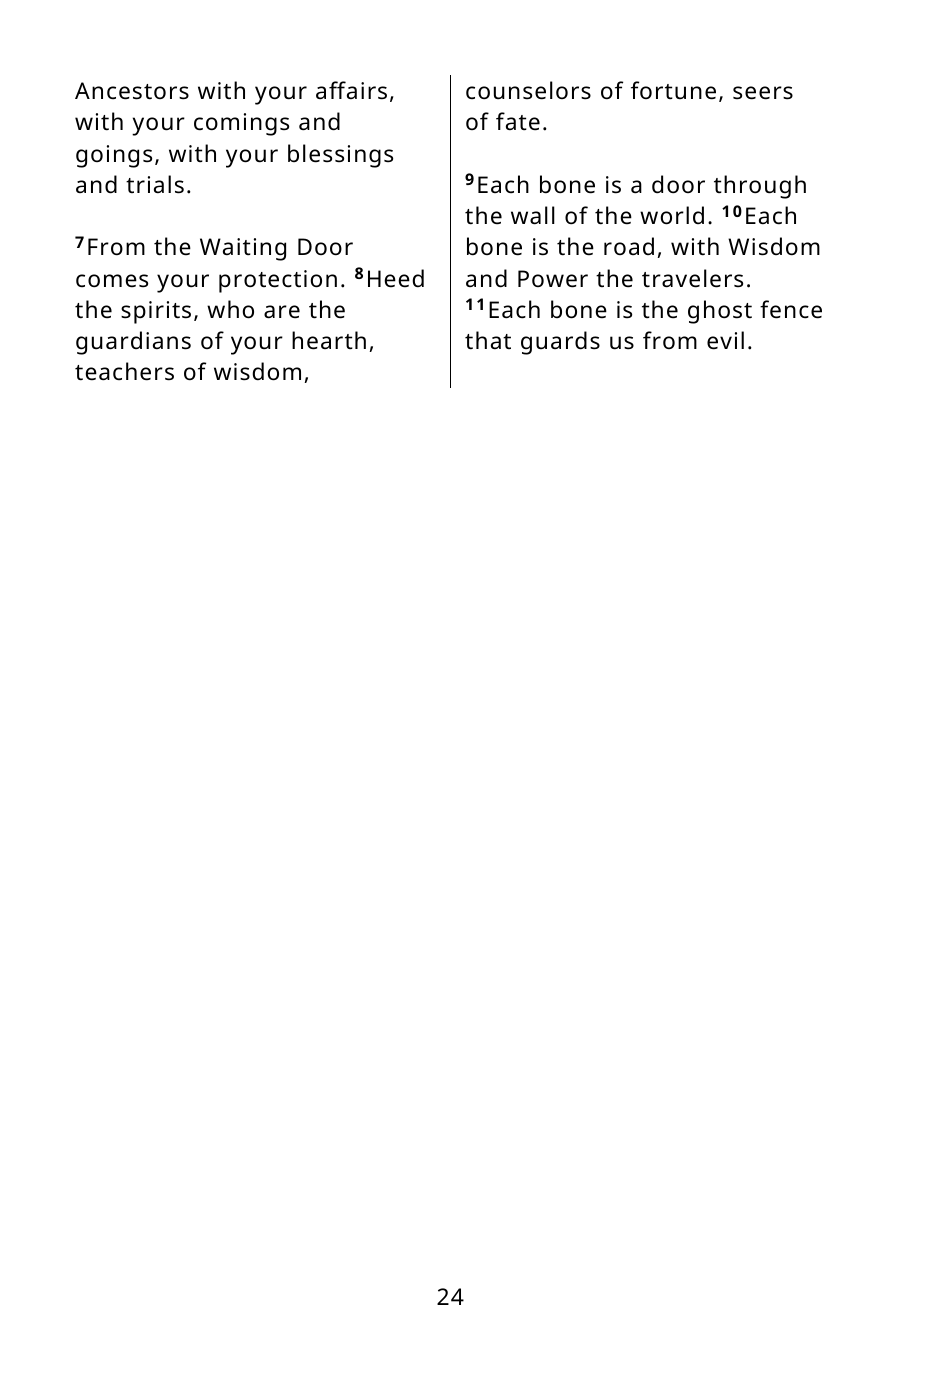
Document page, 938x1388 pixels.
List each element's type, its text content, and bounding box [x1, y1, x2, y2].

text 7From the Waiting Door comes your protection. 8Heed the spirits, who are the guardians of your hearth, teachers of wisdom, [75, 231, 435, 387]
text counselors of fortune, seers of fate. [465, 75, 825, 137]
text 9Each bone is a door through the wall of the world. 10Each bone is the road, with Wisdom and Power the travelers. 11Each bone is the ghost fence that guards us from evil. [465, 169, 825, 356]
text Ancestors with your affairs, with your comings and goings, with your blessings and trials. [75, 75, 435, 200]
